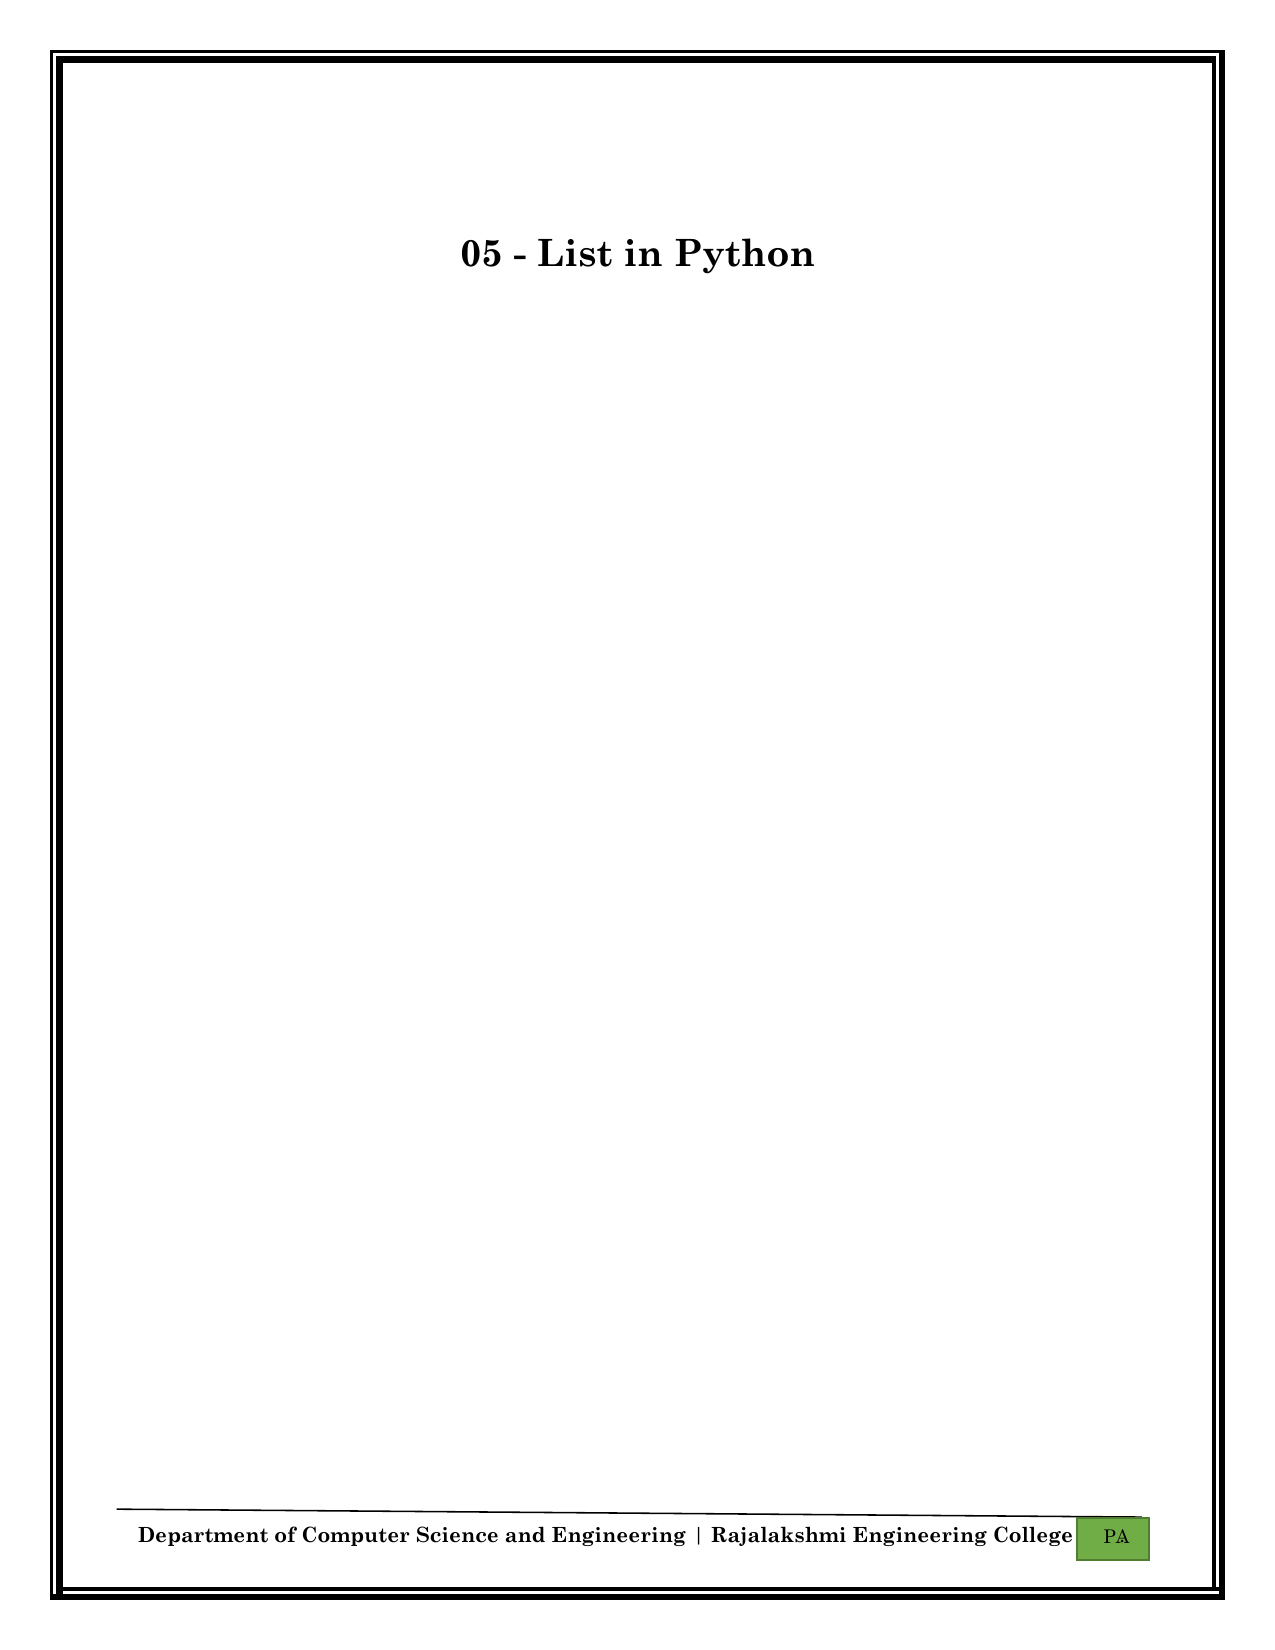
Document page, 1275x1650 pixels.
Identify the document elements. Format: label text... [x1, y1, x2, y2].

subtitle 05 - List in Python [150, 229, 1125, 274]
